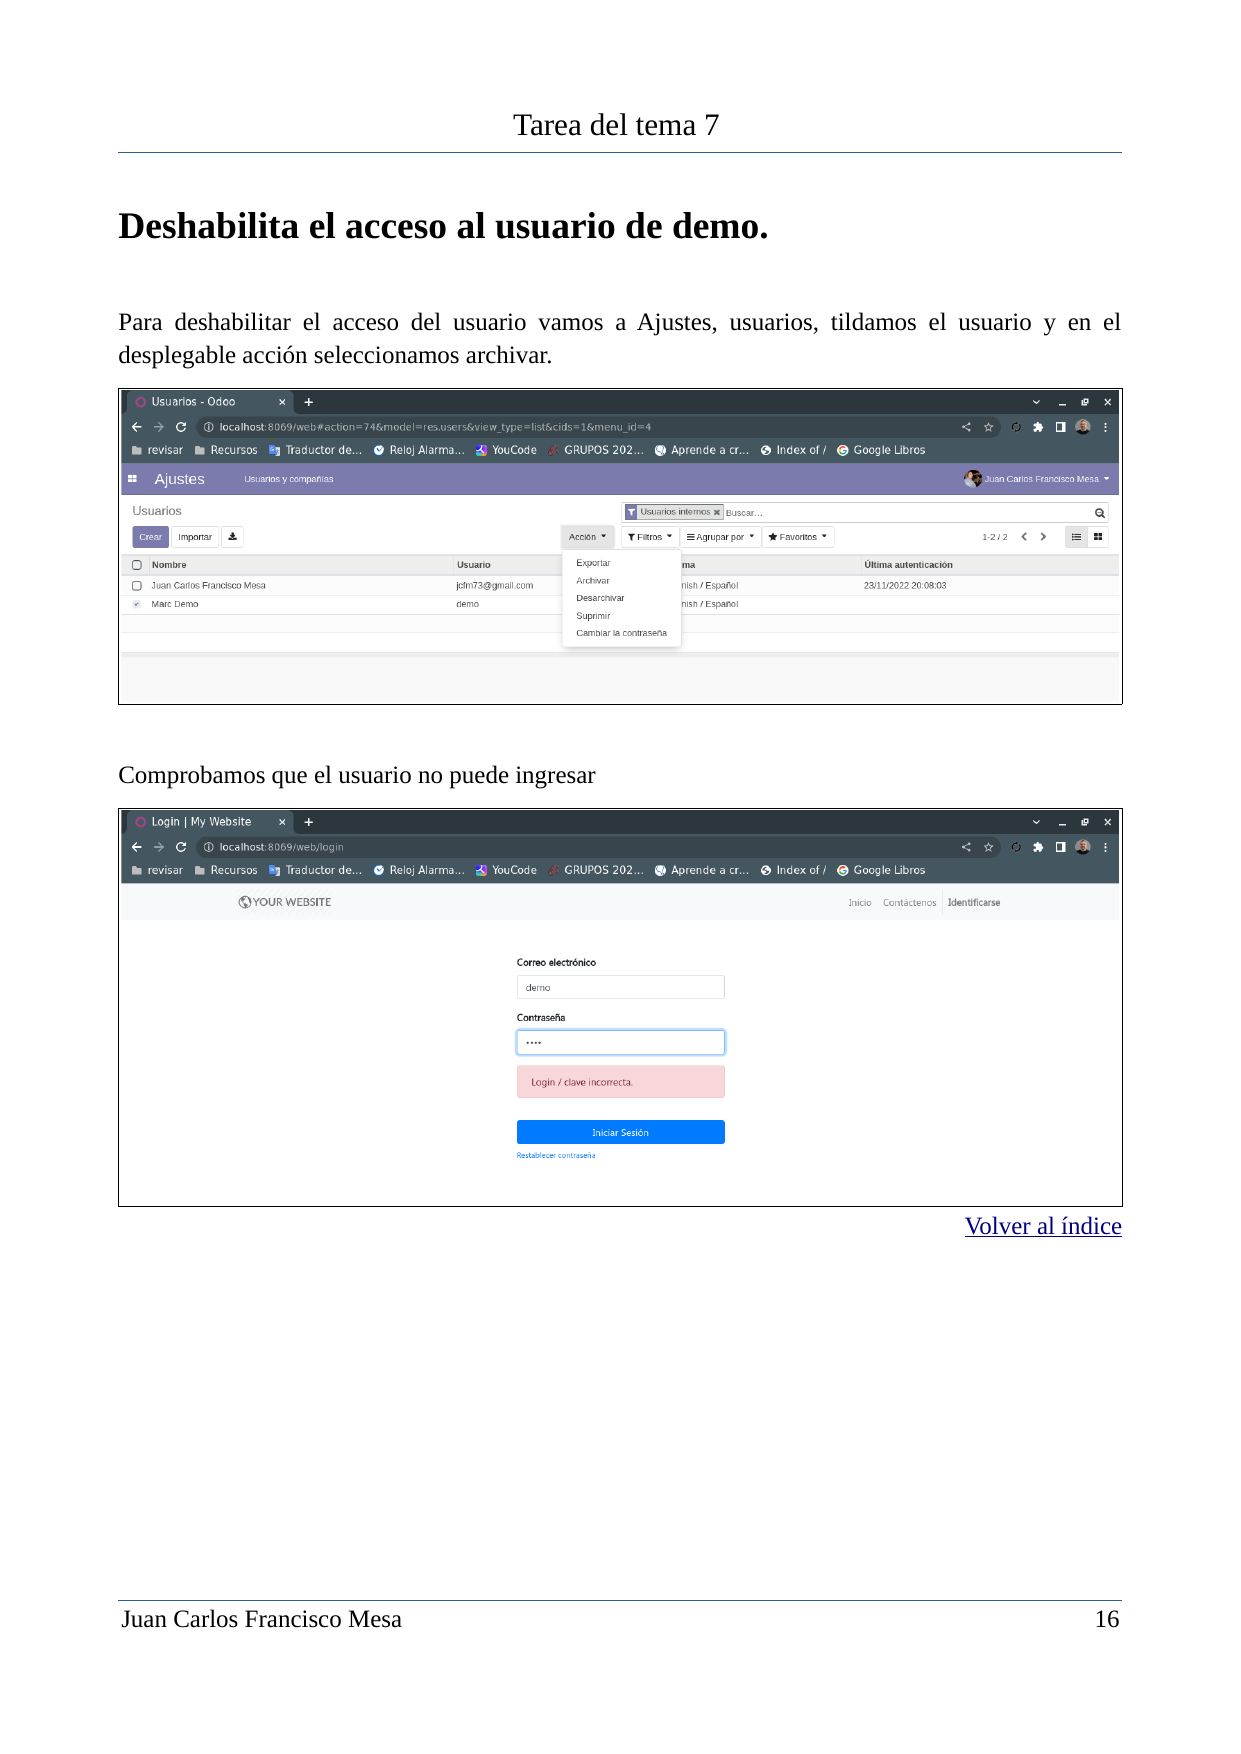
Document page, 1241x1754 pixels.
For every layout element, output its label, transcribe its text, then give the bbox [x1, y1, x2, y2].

text Comprobamos que el usuario no puede ingresar [118, 760, 1122, 789]
picture [121, 810, 1119, 1204]
subtitle Deshabilita el acceso al usuario de demo. [118, 204, 1122, 247]
text [119, 809, 1122, 1206]
text Para deshabilitar el acceso del usuario vamos a Ajustes, usuarios, tildamos el usuario y en el desplegable acción seleccionamos archivar. [118, 307, 1122, 369]
text Volver al índice [118, 1207, 1122, 1239]
picture [121, 390, 1119, 702]
